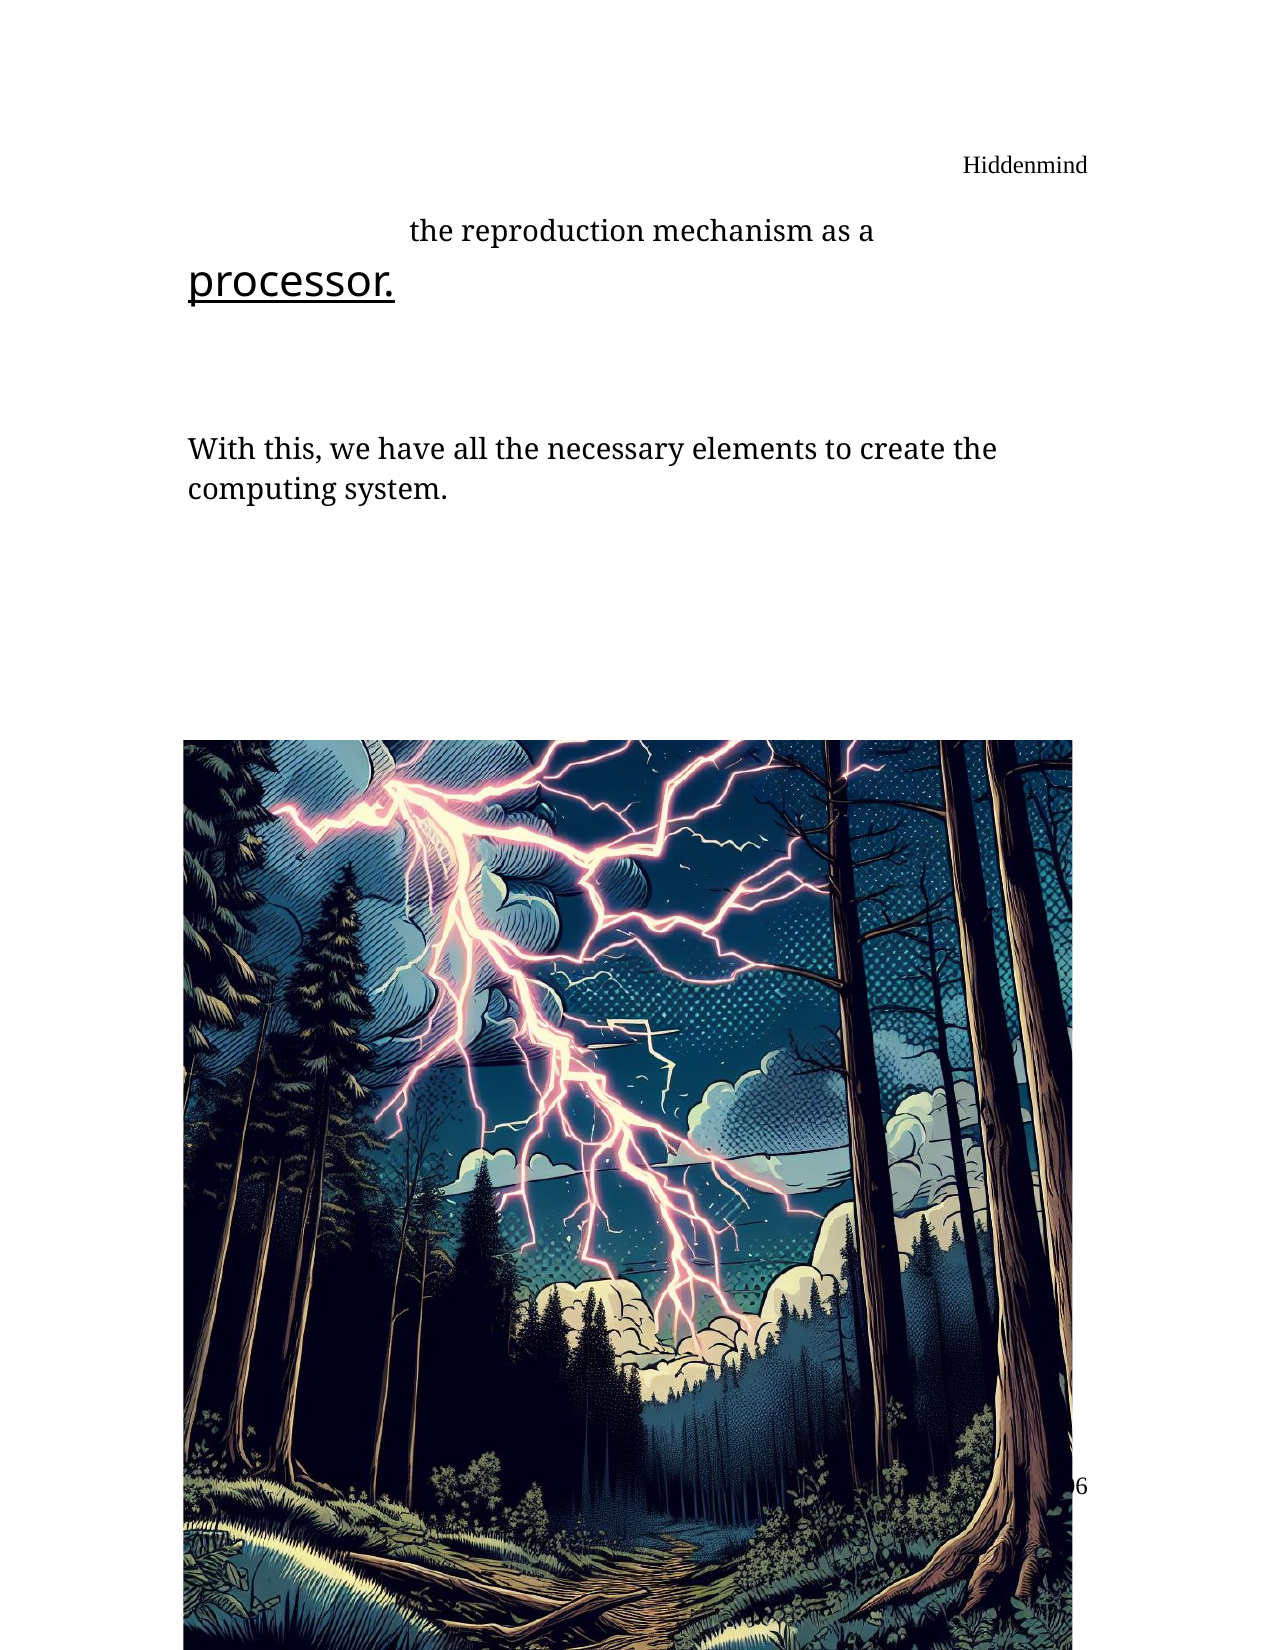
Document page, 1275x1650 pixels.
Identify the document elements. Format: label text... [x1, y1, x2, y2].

picture [183, 740, 1073, 1650]
text the reproduction mechanism as a processor. [187, 210, 1087, 309]
text With this, we have all the necessary elements to create the computing system. [187, 428, 1087, 508]
